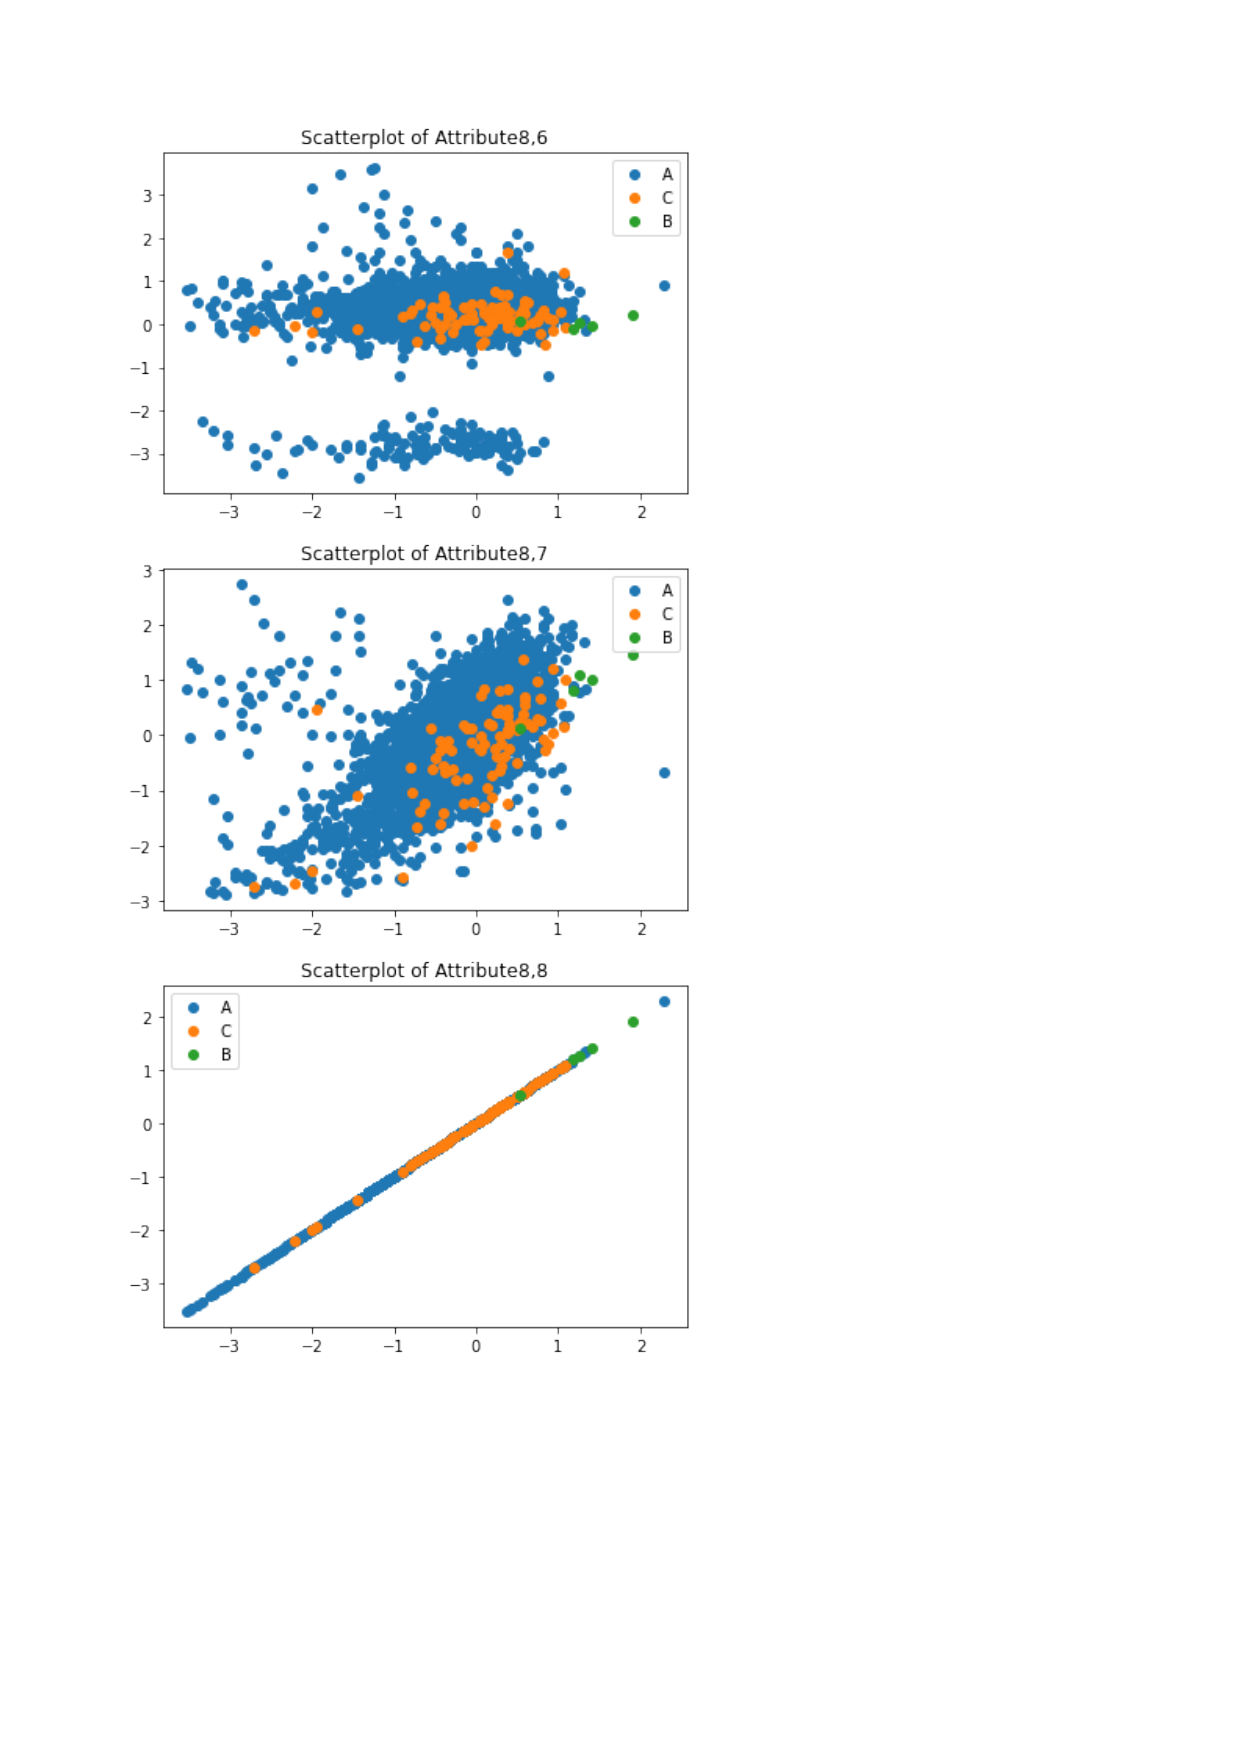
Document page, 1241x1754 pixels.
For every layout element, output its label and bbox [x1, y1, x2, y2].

picture [118, 535, 697, 948]
picture [118, 951, 697, 1365]
picture [118, 118, 697, 531]
